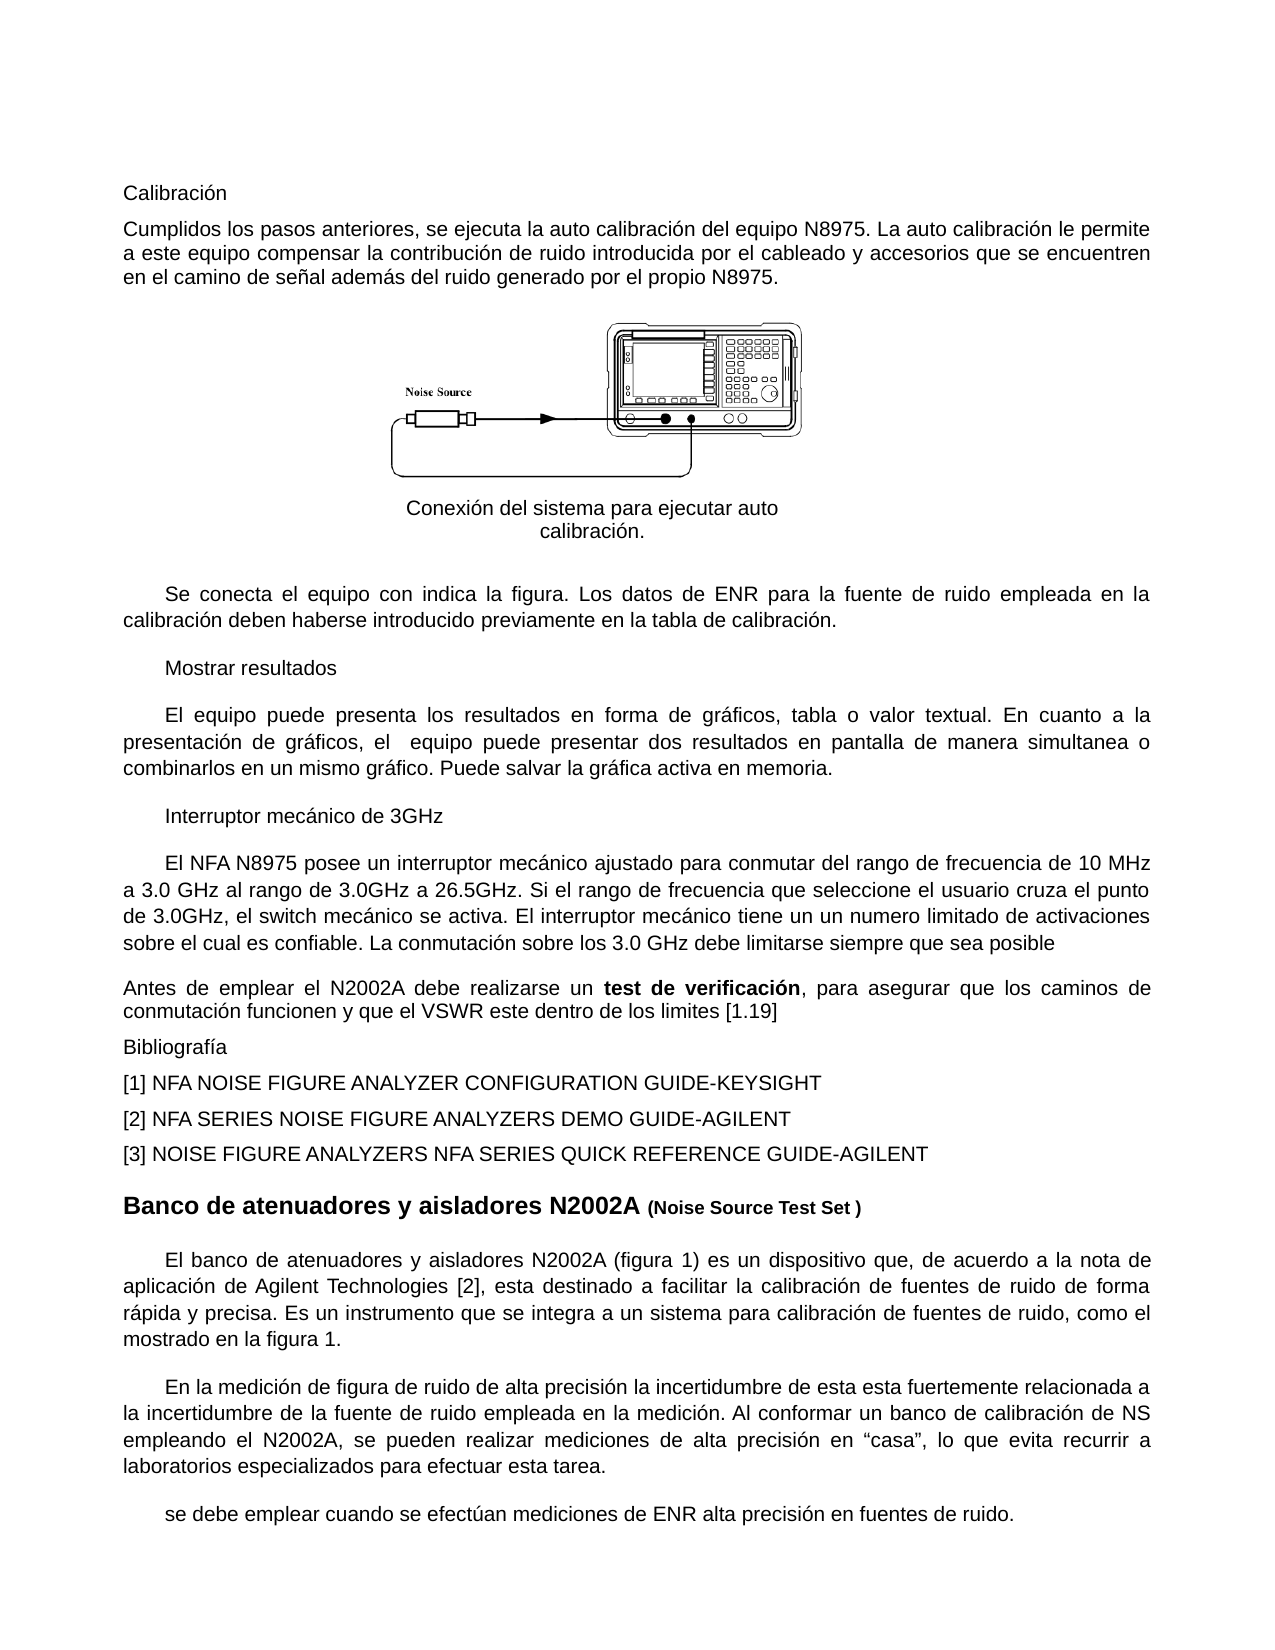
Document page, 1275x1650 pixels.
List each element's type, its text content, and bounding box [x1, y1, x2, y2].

text Se conecta el equipo con indica la figura. Los datos de ENR para la fuente de ruido empleada en la calibración deben haberse introducido previamente en la tabla de calibración. [123, 579, 1152, 632]
text Conexión del sistema para ejecutar auto calibración. [354, 496, 830, 543]
picture [354, 311, 831, 496]
text [3] NOISE FIGURE ANALYZERS NFA SERIES QUICK REFERENCE GUIDE-AGILENT [123, 1142, 1152, 1166]
text Bibliografía [123, 1035, 1152, 1059]
subtitle Banco de atenuadores y aisladores N2002A (Noise Source Test Set ) [123, 1191, 1152, 1220]
text se debe emplear cuando se efectúan mediciones de ENR alta precisión en fuentes de ruido. [123, 1499, 1152, 1526]
text Calibración [123, 181, 1152, 205]
text El NFA N8975 posee un interruptor mecánico ajustado para conmutar del rango de frecuencia de 10 MHz a 3.0 GHz al rango de 3.0GHz a 26.5GHz. Si el rango de frecuencia que seleccione el usuario cruza el punto de 3.0GHz, el switch mecánico se activa. El interruptor mecánico tiene un un numero limitado de activaciones sobre el cual es confiable. La conmutación sobre los 3.0 GHz debe limitarse siempre que sea posible [123, 848, 1152, 954]
text [2] NFA SERIES NOISE FIGURE ANALYZERS DEMO GUIDE-AGILENT [123, 1107, 1152, 1131]
text El equipo puede presenta los resultados en forma de gráficos, tabla o valor textual. En cuanto a la presentación de gráficos, el equipo puede presentar dos resultados en pantalla de manera simultanea o combinarlos en un mismo gráfico. Puede salvar la gráfica activa en memoria. [123, 700, 1152, 780]
text [1] NFA NOISE FIGURE ANALYZER CONFIGURATION GUIDE-KEYSIGHT [123, 1071, 1152, 1095]
text El banco de atenuadores y aisladores N2002A (figura 1) es un dispositivo que, de acuerdo a la nota de aplicación de Agilent Technologies [2], esta destinado a facilitar la calibración de fuentes de ruido de forma rápida y precisa. Es un instrumento que se integra a un sistema para calibración de fuentes de ruido, como el mostrado en la figura 1. [123, 1245, 1152, 1351]
text En la medición de figura de ruido de alta precisión la incertidumbre de esta esta fuertemente relacionada a la incertidumbre de la fuente de ruido empleada en la medición. Al conformar un banco de calibración de NS empleando el N2002A, se pueden realizar mediciones de alta precisión en “casa”, lo que evita recurrir a laboratorios especializados para efectuar esta tarea. [123, 1372, 1152, 1478]
text Cumplidos los pasos anteriores, se ejecuta la auto calibración del equipo N8975. La auto calibración le permite a este equipo compensar la contribución de ruido introducida por el cableado y accesorios que se encuentren en el camino de señal además del ruido generado por el propio N8975. [123, 217, 1152, 289]
text Interruptor mecánico de 3GHz [123, 801, 1152, 827]
text Antes de emplear el N2002A debe realizarse un test de verificación, para asegurar que los caminos de conmutación funcionen y que el VSWR este dentro de los limites [1.19] [123, 975, 1152, 1023]
text Mostrar resultados [123, 653, 1152, 679]
